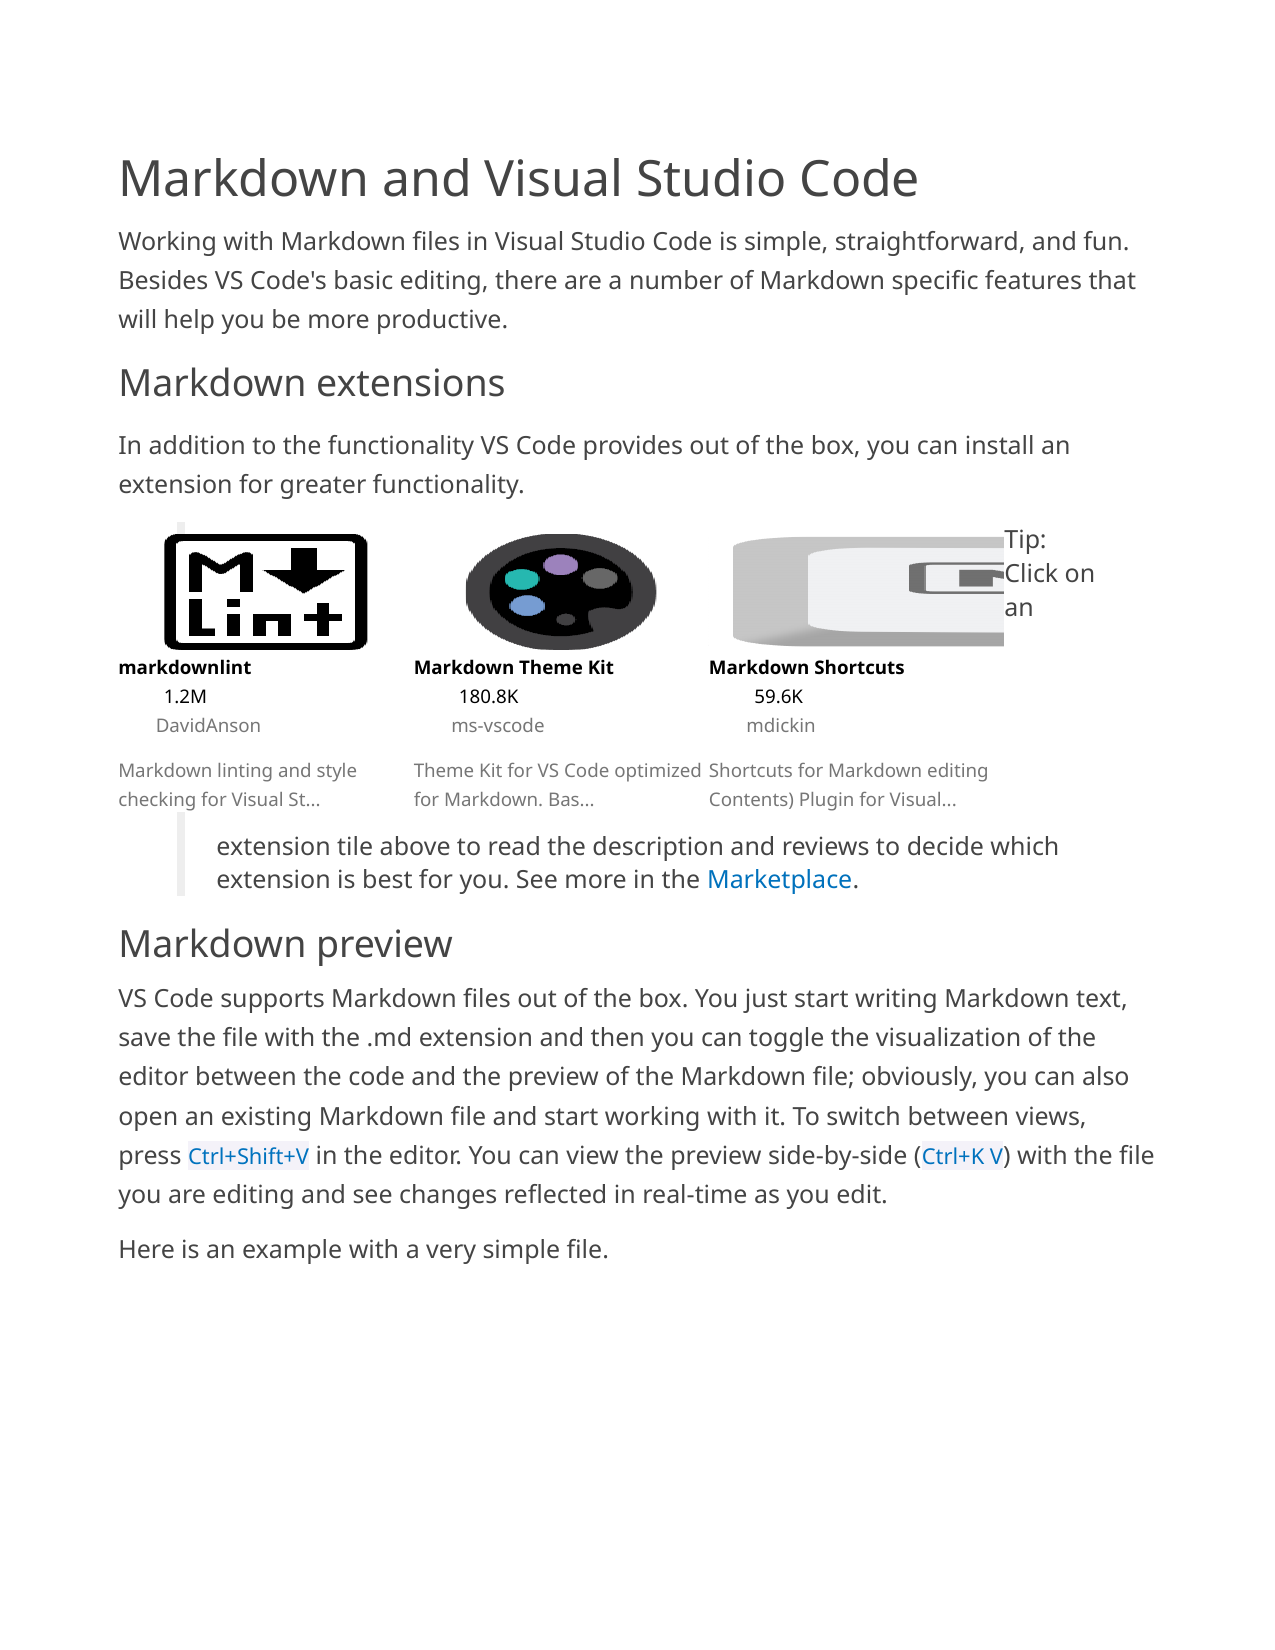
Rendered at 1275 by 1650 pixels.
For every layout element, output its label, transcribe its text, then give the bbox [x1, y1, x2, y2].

picture [164, 534, 368, 650]
picture [465, 534, 657, 650]
text Theme Kit for VS Code optimized for Markdown. Bas... [413, 757, 709, 812]
text 1.2M [126, 683, 406, 718]
text Shortcuts for Markdown editing [709, 757, 1004, 783]
subtitle Markdown and Visual Studio Code [118, 143, 1157, 211]
text ms-vscode [413, 712, 709, 738]
text 180.8K [421, 683, 701, 718]
text Here is an example with a very simple file. [118, 1231, 1157, 1265]
subtitle Markdown extensions [118, 356, 1157, 407]
text Markdown Theme Kit [413, 654, 709, 679]
text Markdown TOC(Table Of Contents) Plugin for Visual... [709, 783, 1004, 812]
text DavidAnson [118, 712, 413, 738]
text Markdown linting and style checking for Visual St... [118, 757, 413, 812]
text 59.6K [717, 683, 996, 718]
text Tip: Click on an extension tile above to read the description and reviews to decide which extension is best for you. See more in the Marketplace. [118, 522, 1098, 896]
text Markdown Shortcuts [709, 654, 1004, 679]
picture [708, 534, 1004, 650]
text VS Code supports Markdown files out of the box. You just start writing Markdown text, save the file with the .md extension and then you can toggle the visualization of the editor between the code and the preview of the Markdown file; obviously, you can also open an existing Markdown file and start working with it. To switch between views, press Ctrl+Shift+V in the editor. You can view the preview side-by-side (Ctrl+K V) with the file you are editing and see changes reflected in real-time as you edit. [118, 981, 1157, 1211]
text In addition to the functionality VS Code provides out of the box, you can install an extension for greater functionality. [118, 428, 1157, 501]
subtitle Markdown preview [118, 917, 1157, 968]
text mdickin [709, 712, 1004, 738]
text markdownlint [118, 654, 413, 679]
text Working with Markdown files in Visual Studio Code is simple, straightforward, and fun. Besides VS Code's basic editing, there are a number of Markdown specific features that will help you be more productive. [118, 224, 1157, 336]
